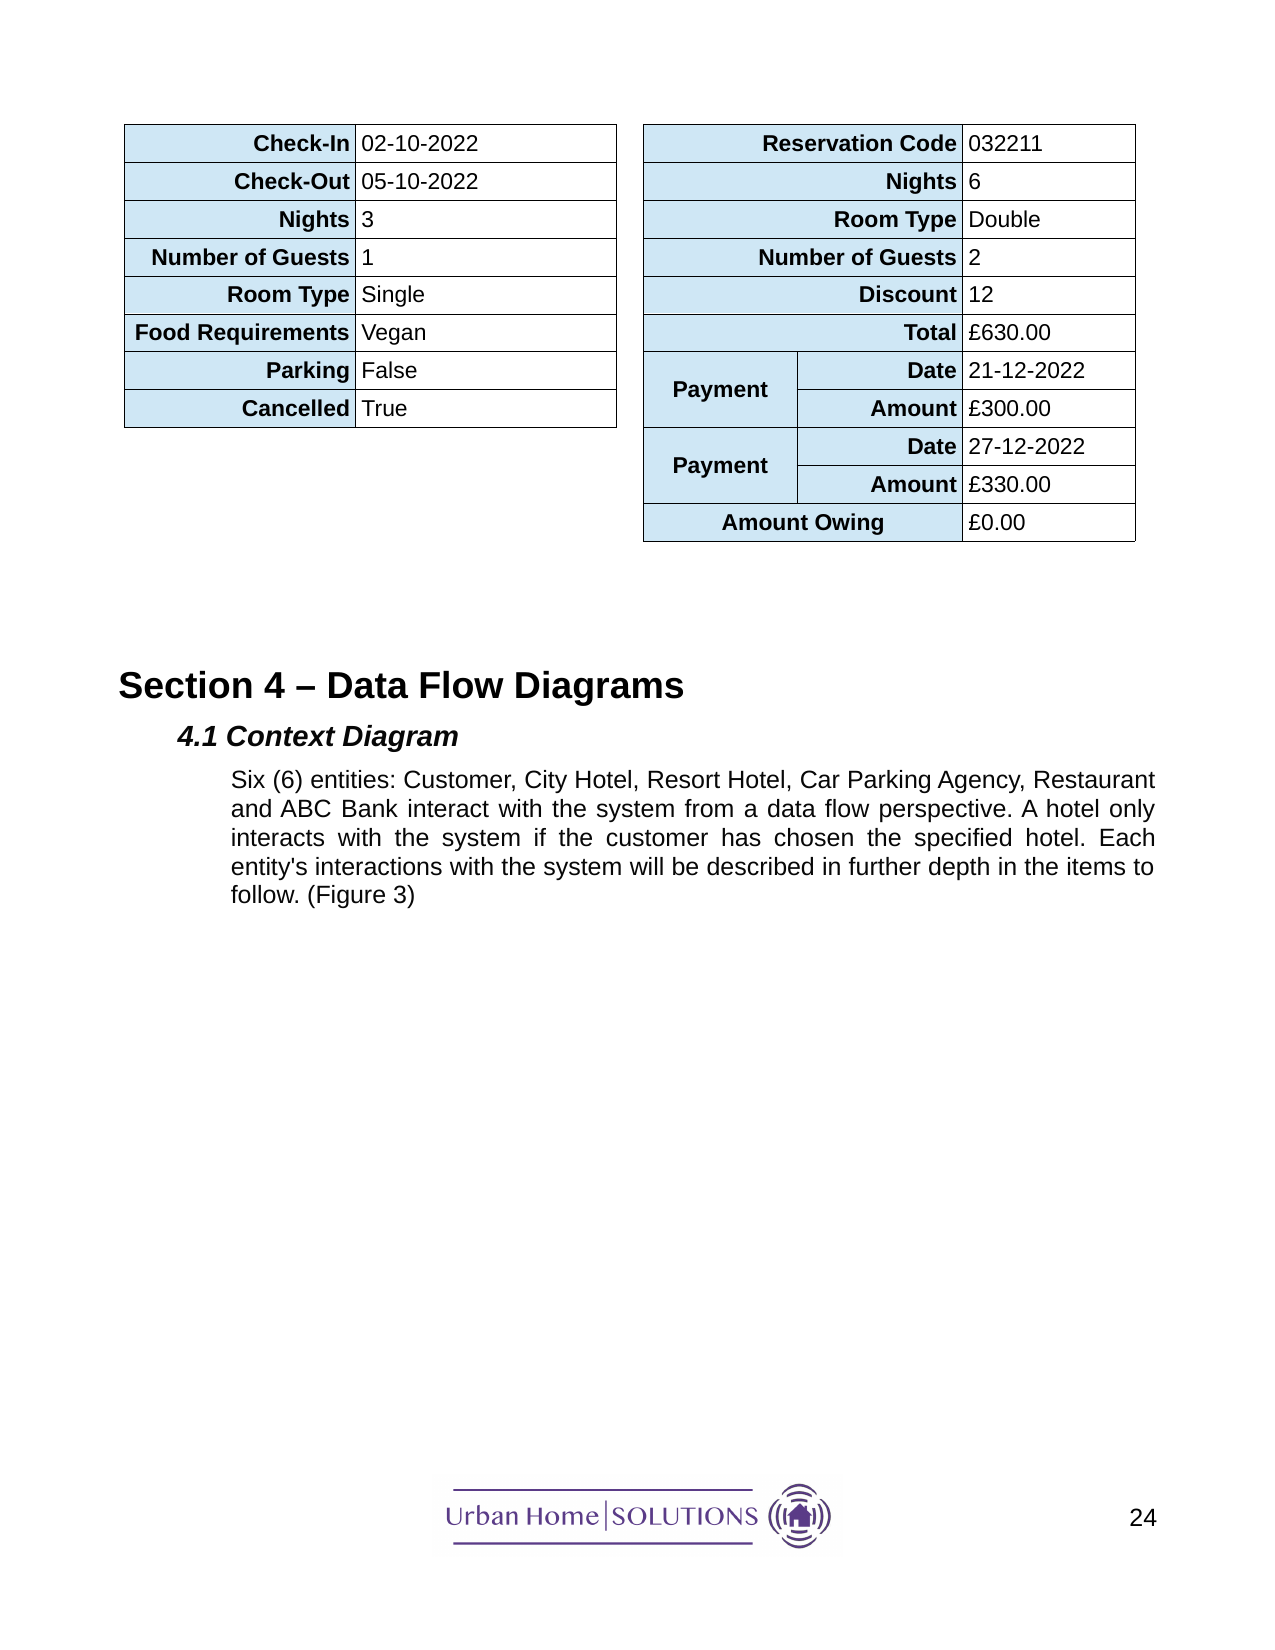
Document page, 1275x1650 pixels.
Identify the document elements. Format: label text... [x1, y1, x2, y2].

table_cell Payment [644, 428, 797, 503]
table_cell Room Type [125, 277, 355, 313]
picture [432, 1474, 844, 1557]
table_cell £630.00 [963, 315, 1135, 351]
table_cell Date [798, 352, 962, 389]
table_cell Single [356, 277, 616, 313]
table_cell Nights [644, 163, 962, 200]
table_cell Vegan [356, 315, 616, 351]
table_cell Number of Guests [125, 239, 355, 276]
table_cell Double [963, 201, 1135, 238]
table_cell 2 [963, 239, 1135, 276]
table_cell 05-10-2022 [356, 163, 616, 200]
table_cell Total [644, 315, 962, 351]
subtitle 4.1 Context Diagram [177, 719, 1157, 753]
table_cell Amount [798, 390, 962, 427]
table_cell 27-12-2022 [963, 428, 1135, 465]
table_cell Cancelled [125, 390, 355, 427]
table_cell 1 [356, 239, 616, 276]
table_cell £330.00 [963, 466, 1135, 503]
table_cell Food Requirements [125, 315, 355, 351]
table_cell Check-In [125, 125, 355, 162]
table_cell £0.00 [963, 504, 1135, 541]
table_cell Reservation Code [644, 125, 962, 162]
table_cell Amount Owing [644, 504, 962, 541]
table_cell 21-12-2022 [963, 352, 1135, 389]
table_cell Check-Out [125, 163, 355, 200]
table_cell 032211 [963, 125, 1135, 162]
table_cell 6 [963, 163, 1135, 200]
table_cell Number of Guests [644, 239, 962, 276]
table_cell Nights [125, 201, 355, 238]
subtitle Section 4 – Data Flow Diagrams [118, 664, 1157, 707]
table_cell 02-10-2022 [356, 125, 616, 162]
table_cell Discount [644, 277, 962, 313]
table_cell [118, 118, 637, 639]
table_cell Date [798, 428, 962, 465]
table_cell Room Type [644, 201, 962, 238]
table_cell True [356, 390, 616, 427]
table_cell 3 [356, 201, 616, 238]
table_cell [638, 118, 1157, 639]
table_cell False [356, 352, 616, 389]
list Six (6) entities: Customer, City Hotel, Resort Hotel, Car Parking Agency, Restaurant and ABC Bank interact with the system from a data flow perspective. A hotel only interacts with the system if the customer has chosen the specified hotel. Each entity's interactions with the system will be described in further depth in the items to follow. (Figure 3) [193, 765, 1157, 909]
table_cell £300.00 [963, 390, 1135, 427]
table_cell Amount [798, 466, 962, 503]
table_cell 12 [963, 277, 1135, 313]
table_cell Payment [644, 352, 797, 427]
table_cell Parking [125, 352, 355, 389]
